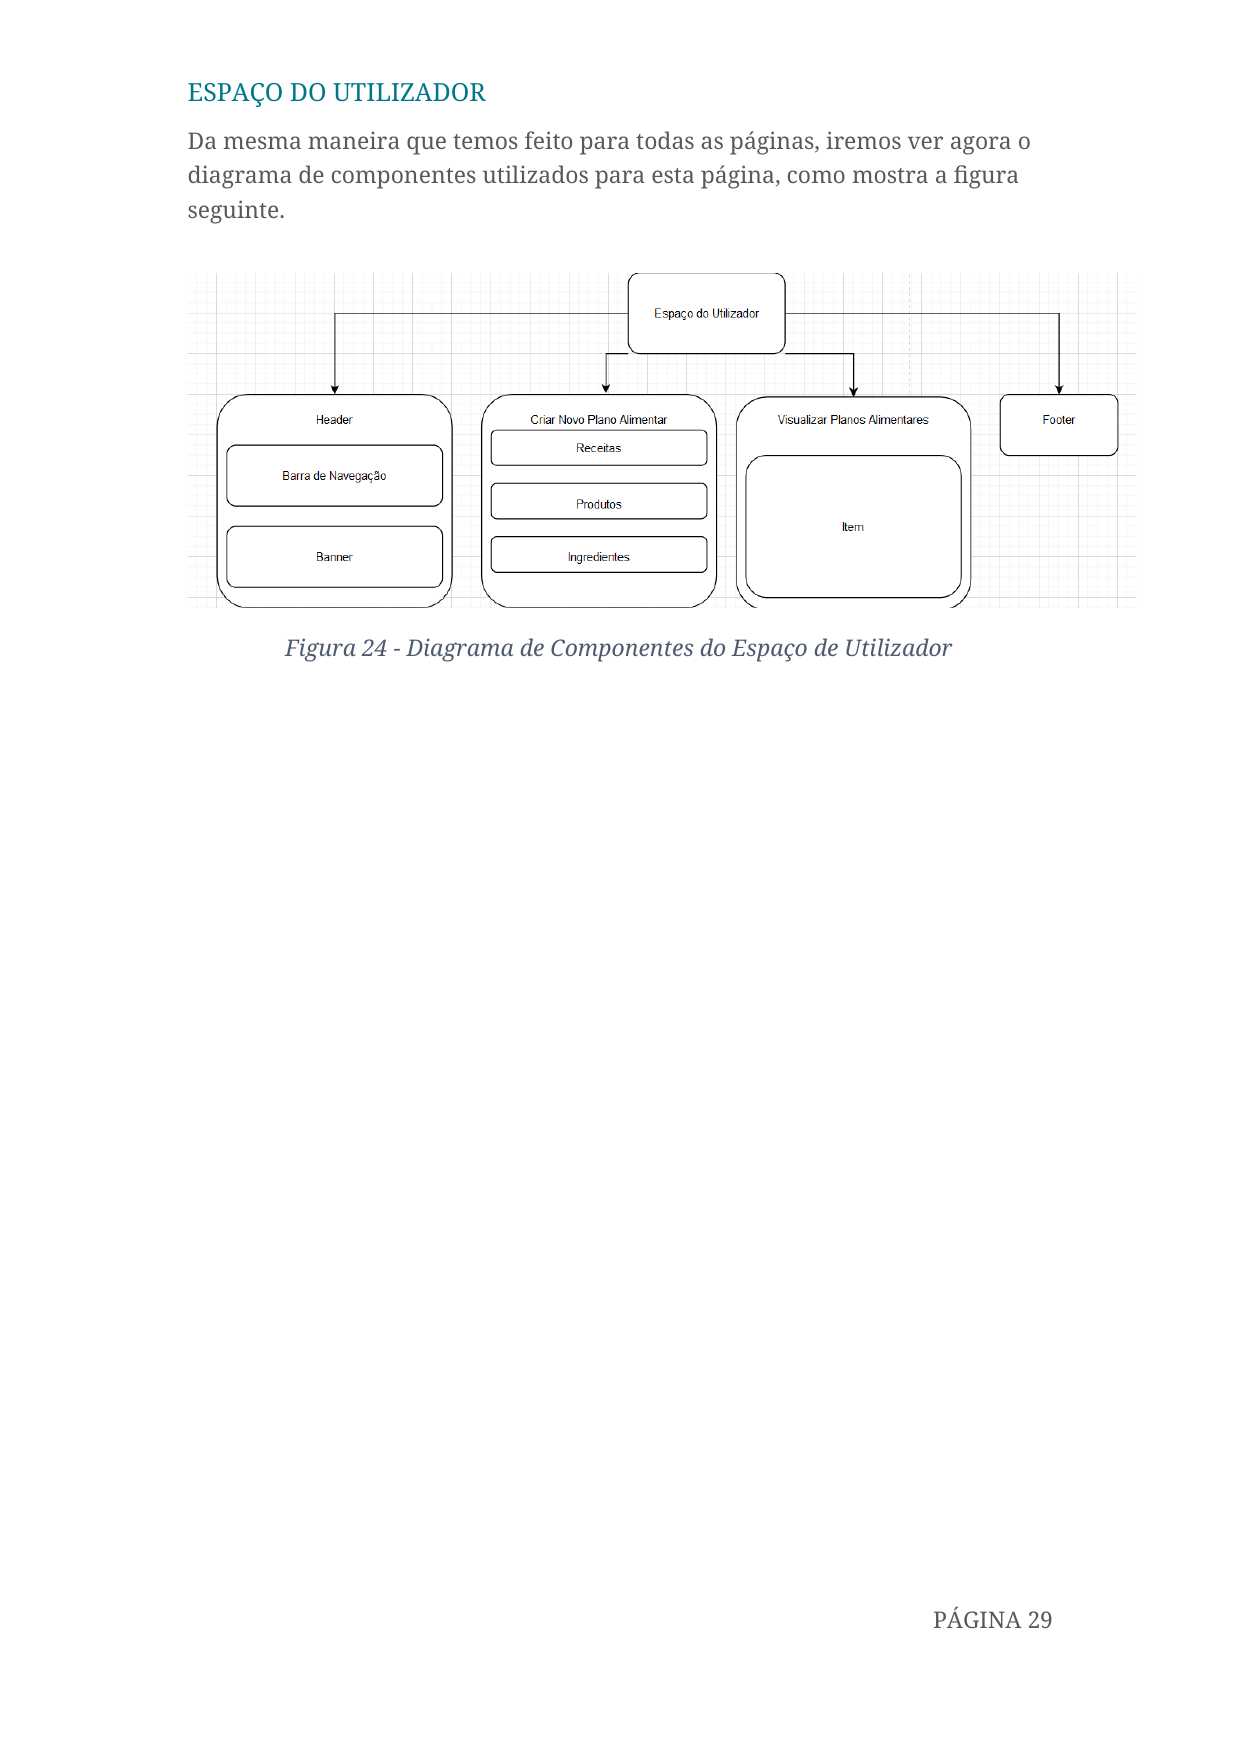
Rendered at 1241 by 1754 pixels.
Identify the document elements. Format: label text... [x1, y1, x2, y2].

subtitle Espaço do Utilizador [187, 75, 1053, 109]
text Da mesma maneira que temos feito para todas as páginas, iremos ver agora o diagrama de componentes utilizados para esta página, como mostra a figura seguinte. [187, 125, 1053, 225]
text Figura 24 - Diagrama de Componentes do Espaço de Utilizador [187, 632, 1053, 663]
